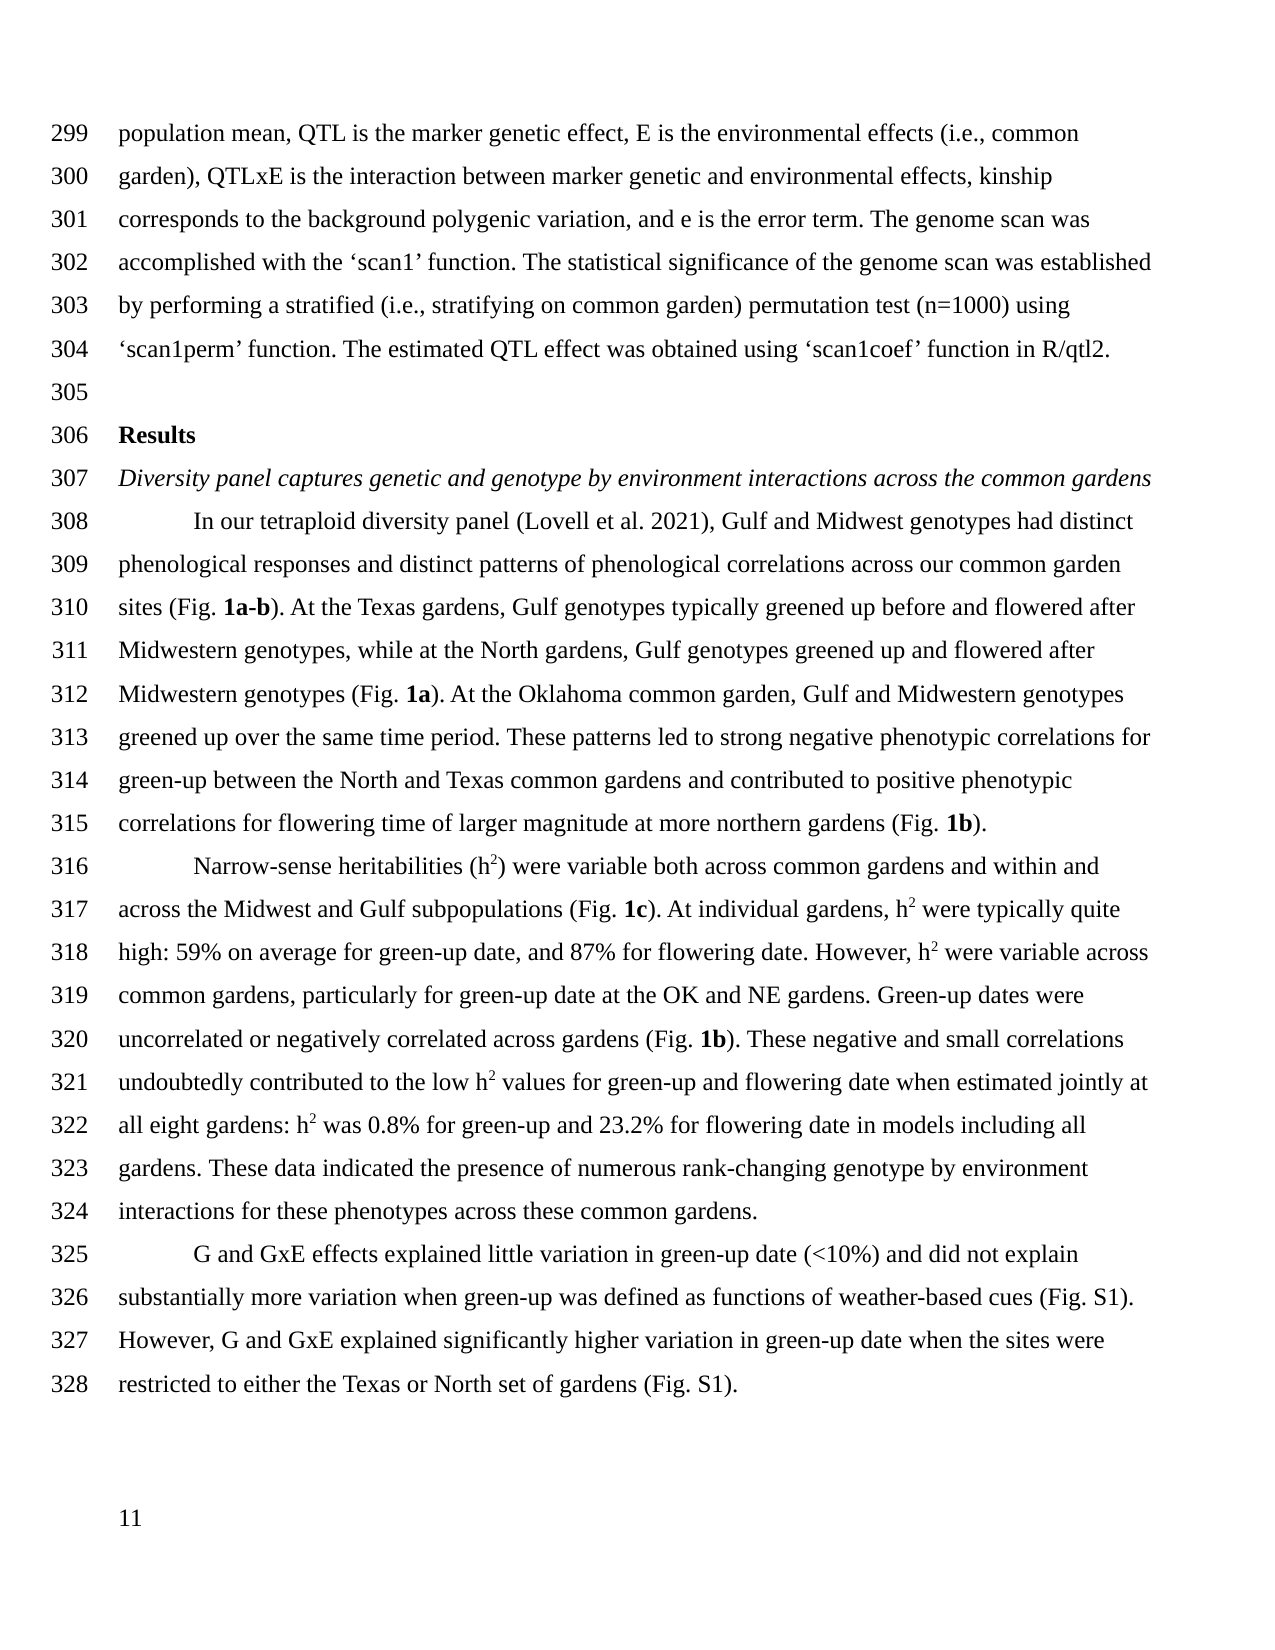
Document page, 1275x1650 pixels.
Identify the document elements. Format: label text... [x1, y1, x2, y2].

text population mean, QTL is the marker genetic effect, E is the environmental effects (i.e., common garden), QTLxE is the interaction between marker genetic and environmental effects, kinship corresponds to the background polygenic variation, and e is the error term. The genome scan was accomplished with the ‘scan1’ function. The statistical significance of the genome scan was established by performing a stratified (i.e., stratifying on common garden) permutation test (n=1000) using ‘scan1perm’ function. The estimated QTL effect was obtained using ‘scan1coef’ function in R/qtl2. [118, 118, 1157, 362]
text Narrow-sense heritabilities (h2) were variable both across common gardens and within and across the Midwest and Gulf subpopulations (Fig. 1c). At individual gardens, h2 were typically quite high: 59% on average for green-up date, and 87% for flowering date. However, h2 were variable across common gardens, particularly for green-up date at the OK and NE gardens. Green-up dates were uncorrelated or negatively correlated across gardens (Fig. 1b). These negative and small correlations undoubtedly contributed to the low h2 values for green-up and flowering date when estimated jointly at all eight gardens: h2 was 0.8% for green-up and 23.2% for flowering date in models including all gardens. These data indicated the presence of numerous rank-changing genotype by environment interactions for these phenotypes across these common gardens. [118, 851, 1157, 1225]
text In our tetraploid diversity panel (Lovell et al. 2021), Gulf and Midwest genotypes had distinct phenological responses and distinct patterns of phenological correlations across our common garden sites (Fig. 1a-b). At the Texas gardens, Gulf genotypes typically greened up before and flowered after Midwestern genotypes, while at the North gardens, Gulf genotypes greened up and flowered after Midwestern genotypes (Fig. 1a). At the Oklahoma common garden, Gulf and Midwestern genotypes greened up over the same time period. These patterns led to strong negative phenotypic correlations for green-up between the North and Texas common gardens and contributed to positive phenotypic correlations for flowering time of larger magnitude at more northern gardens (Fig. 1b). [118, 506, 1157, 837]
text Results [118, 420, 1157, 449]
text Diversity panel captures genetic and genotype by environment interactions across the common gardens [118, 463, 1157, 492]
text G and GxE effects explained little variation in green-up date (<10%) and did not explain substantially more variation when green-up was defined as functions of weather-based cues (Fig. S1). However, G and GxE explained significantly higher variation in green-up date when the sites were restricted to either the Texas or North set of gardens (Fig. S1). [118, 1239, 1157, 1397]
